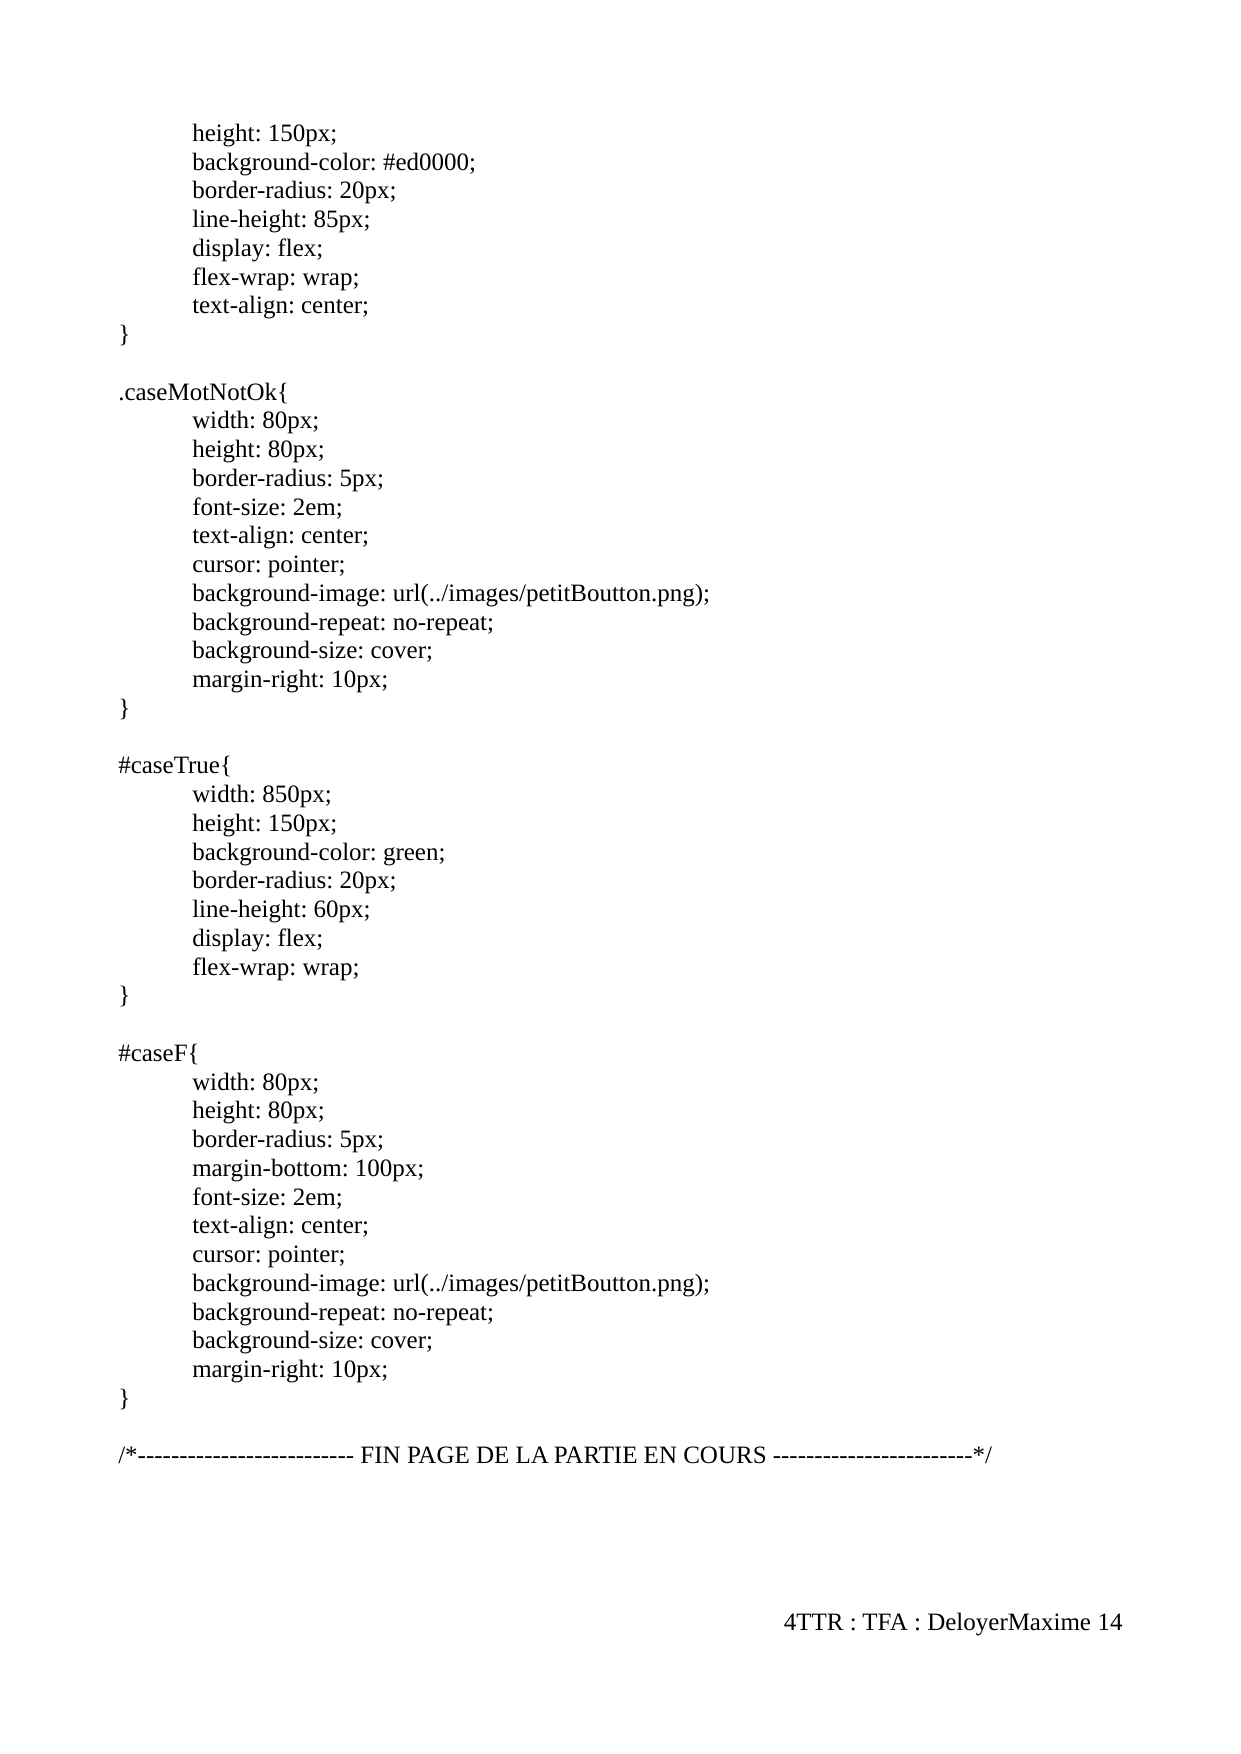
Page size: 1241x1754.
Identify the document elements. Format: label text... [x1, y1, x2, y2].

text width: 850px; [118, 779, 1122, 808]
text line-height: 60px; [118, 894, 1122, 923]
text margin-right: 10px; [118, 1354, 1122, 1383]
text height: 150px; [118, 808, 1122, 837]
text background-repeat: no-repeat; [118, 1297, 1122, 1326]
text background-color: green; [118, 837, 1122, 866]
text font-size: 2em; [118, 492, 1122, 521]
text margin-right: 10px; [118, 664, 1122, 693]
text text-align: center; [118, 521, 1122, 549]
text } [118, 1383, 1122, 1412]
text } [118, 981, 1122, 1009]
text height: 150px; [118, 118, 1122, 147]
text text-align: center; [118, 291, 1122, 319]
text } [118, 319, 1122, 348]
text cursor: pointer; [118, 1239, 1122, 1268]
text border-radius: 5px; [118, 463, 1122, 492]
text height: 80px; [118, 1096, 1122, 1124]
text #caseF{ [118, 1038, 1122, 1067]
text background-repeat: no-repeat; [118, 607, 1122, 636]
text font-size: 2em; [118, 1182, 1122, 1211]
text .caseMotNotOk{ [118, 377, 1122, 406]
text display: flex; [118, 923, 1122, 952]
text width: 80px; [118, 406, 1122, 434]
text margin-bottom: 100px; [118, 1153, 1122, 1182]
text background-image: url(../images/petitBoutton.png); [118, 1268, 1122, 1297]
text /*-------------------------- FIN PAGE DE LA PARTIE EN COURS ------------------------*/ [118, 1441, 1122, 1469]
text background-color: #ed0000; [118, 147, 1122, 176]
text background-size: cover; [118, 1326, 1122, 1354]
text border-radius: 20px; [118, 866, 1122, 894]
text border-radius: 20px; [118, 176, 1122, 204]
text line-height: 85px; [118, 204, 1122, 233]
text background-size: cover; [118, 636, 1122, 664]
text display: flex; [118, 233, 1122, 262]
text flex-wrap: wrap; [118, 952, 1122, 981]
text cursor: pointer; [118, 549, 1122, 578]
text text-align: center; [118, 1211, 1122, 1239]
text background-image: url(../images/petitBoutton.png); [118, 578, 1122, 607]
text border-radius: 5px; [118, 1124, 1122, 1153]
text flex-wrap: wrap; [118, 262, 1122, 291]
text width: 80px; [118, 1067, 1122, 1096]
text #caseTrue{ [118, 751, 1122, 779]
text height: 80px; [118, 434, 1122, 463]
text } [118, 693, 1122, 722]
